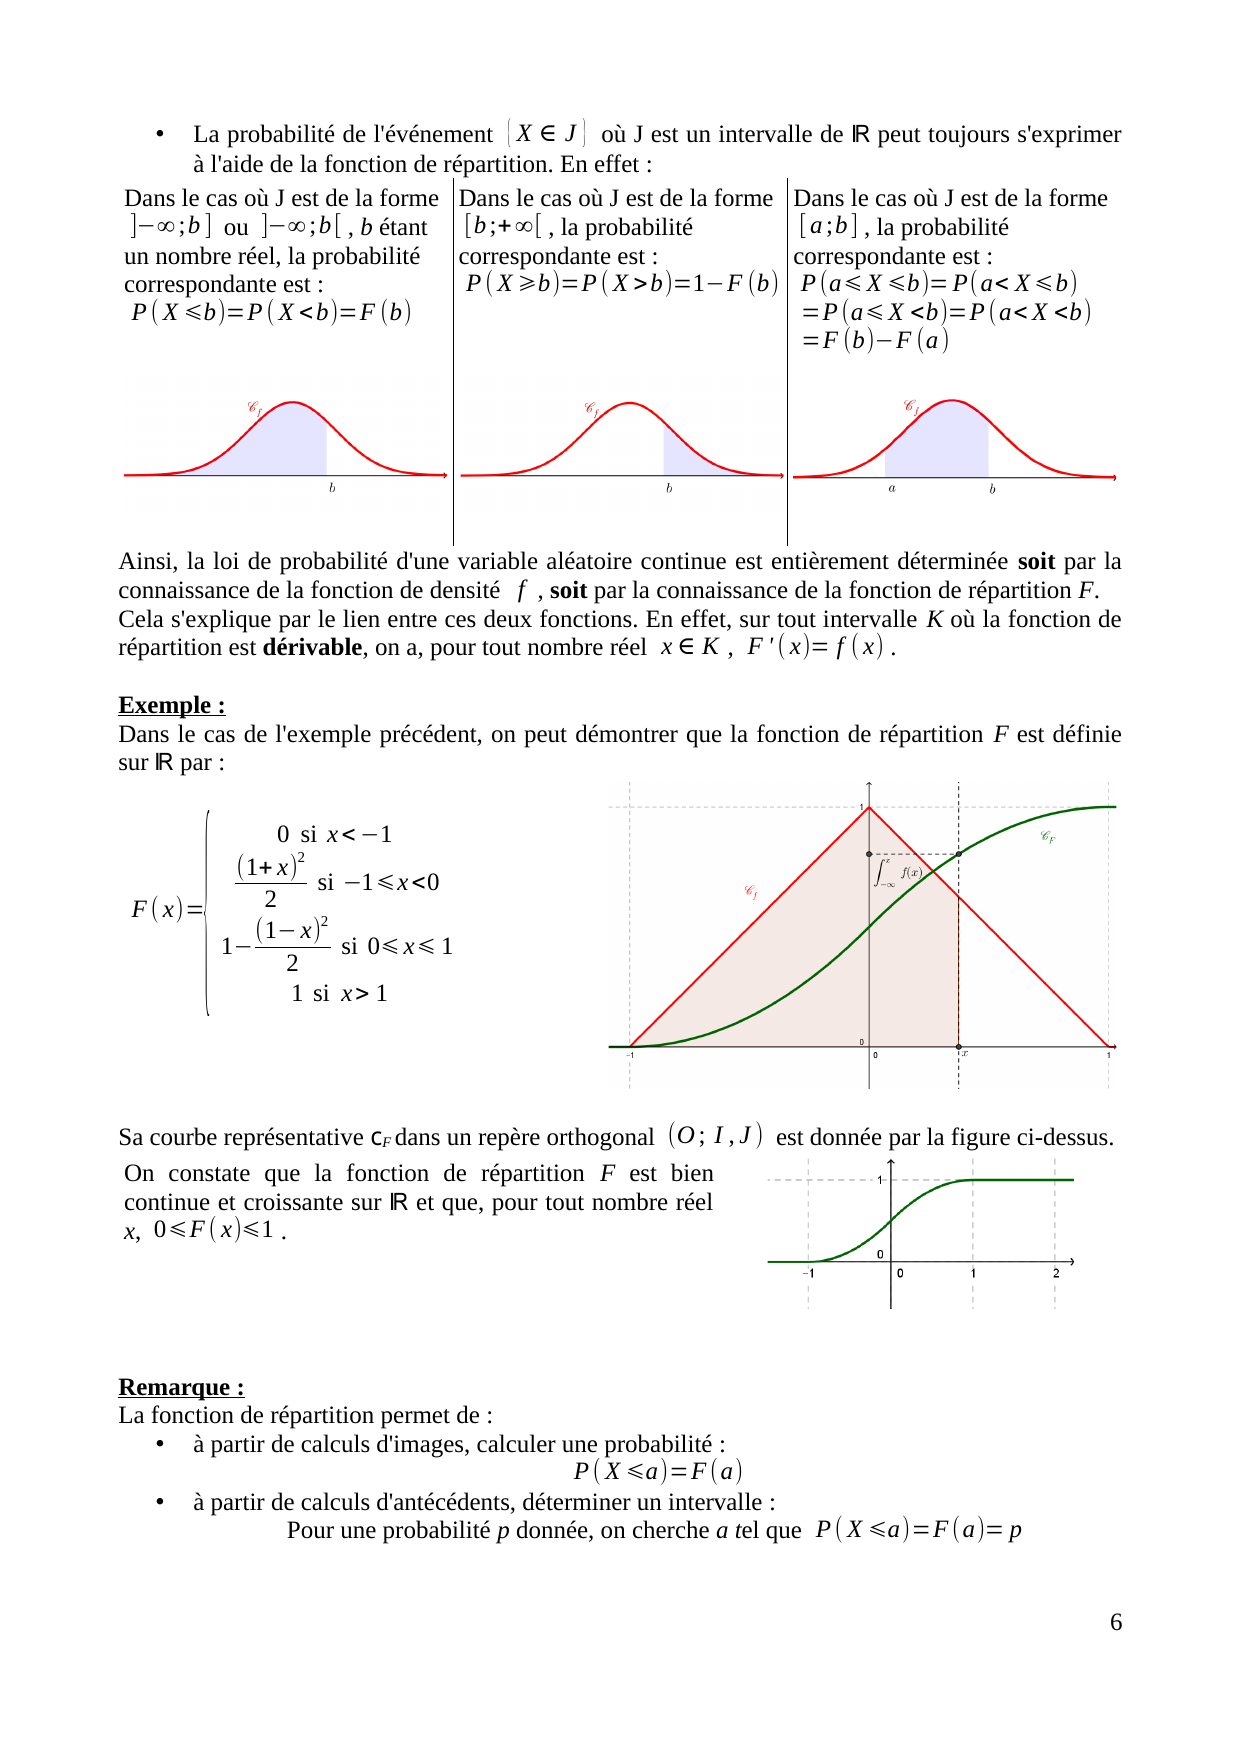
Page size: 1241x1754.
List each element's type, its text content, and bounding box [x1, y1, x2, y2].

table_header On constate que la fonction de répartition F est bien continue et croissante sur ℝ et que, pour tout nombre réel x, . [118, 1153, 720, 1343]
table_header Dans le cas où J est de la forme , la probabilité correspondante est : [454, 178, 787, 546]
table_header [118, 776, 603, 1118]
text La fonction de répartition permet de : [118, 1401, 1122, 1429]
list à partir de calculs d'images, calculer une probabilité : [156, 1429, 1122, 1458]
list à partir de calculs d'antécédents, déterminer un intervalle : [156, 1487, 1122, 1515]
text Remarque : [118, 1372, 1122, 1401]
table_header [603, 776, 1122, 1118]
list Pour une probabilité p donnée, on cherche a tel que [156, 1515, 1122, 1544]
text Ainsi, la loi de probabilité d'une variable aléatoire continue est entièrement déterminée soit par la connaissance de la fonction de densité , soit par la connaissance de la fonction de répartition F. [118, 546, 1122, 604]
text Sa courbe représentative cF dans un repère orthogonal est donnée par la figure ci-dessus. [118, 1118, 1122, 1153]
table_header Dans le cas où J est de la forme ou , b étant un nombre réel, la probabilité correspondante est : [118, 178, 453, 546]
text Cela s'explique par le lien entre ces deux fonctions. En effet, sur tout intervalle K où la fonction de répartition est dérivable, on a, pour tout nombre réel , . [118, 604, 1122, 661]
list La probabilité de l'événement où J est un intervalle de ℝ peut toujours s'exprimer à l'aide de la fonction de répartition. En effet : [156, 118, 1122, 177]
text Dans le cas de l'exemple précédent, on peut démontrer que la fonction de répartition F est définie sur ℝ par : [118, 719, 1122, 776]
table_header Dans le cas où J est de la forme , la probabilité correspondante est : [788, 178, 1122, 546]
table_header [720, 1153, 1122, 1343]
text Exemple : [118, 690, 1122, 719]
